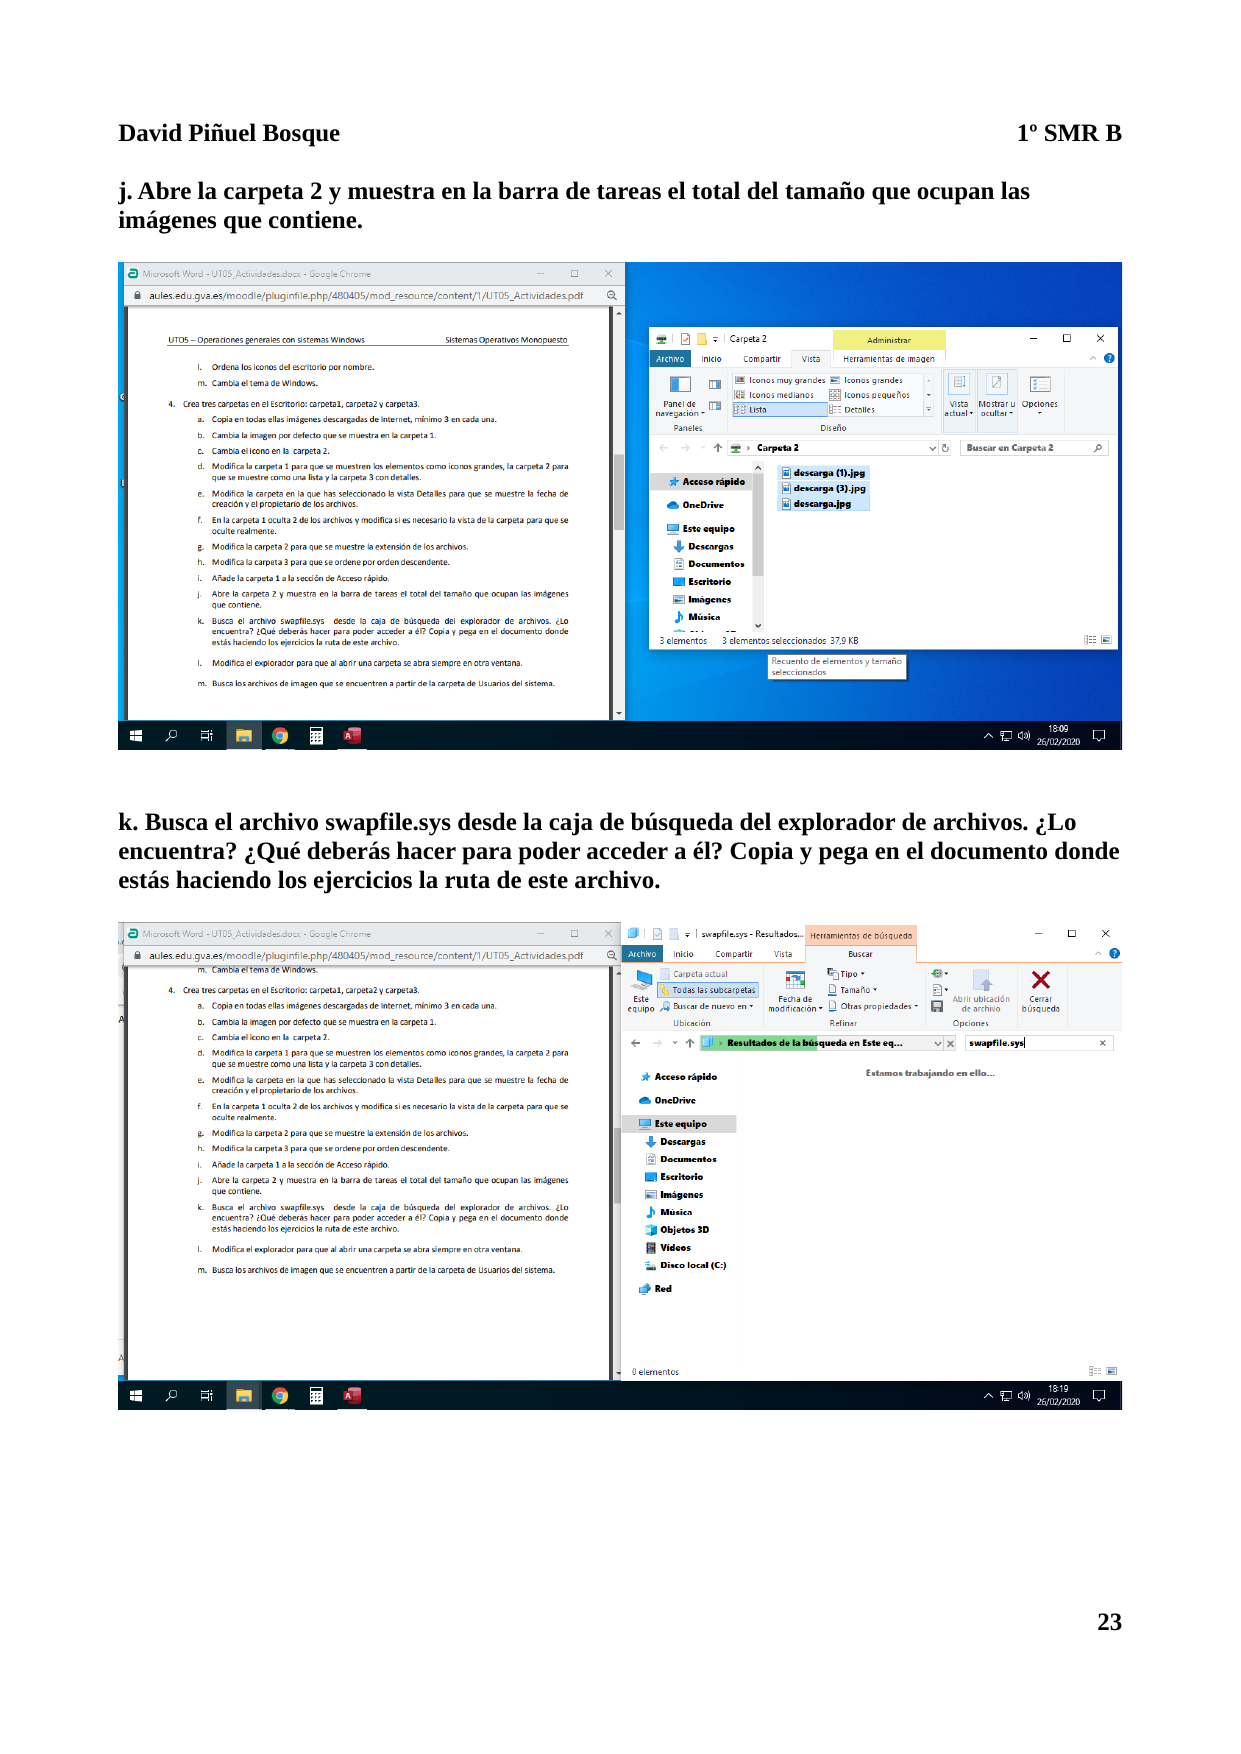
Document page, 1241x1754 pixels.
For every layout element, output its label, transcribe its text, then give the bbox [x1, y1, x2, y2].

picture [118, 922, 1123, 1410]
text j. Abre la carpeta 2 y muestra en la barra de tareas el total del tamaño que ocupan las imágenes que contiene. [118, 176, 1122, 234]
text k. Busca el archivo swapfile.sys desde la caja de búsqueda del explorador de archivos. ¿Lo encuentra? ¿Qué deberás hacer para poder acceder a él? Copia y pega en el documento donde estás haciendo los ejercicios la ruta de este archivo. [118, 807, 1122, 893]
picture [118, 262, 1123, 750]
